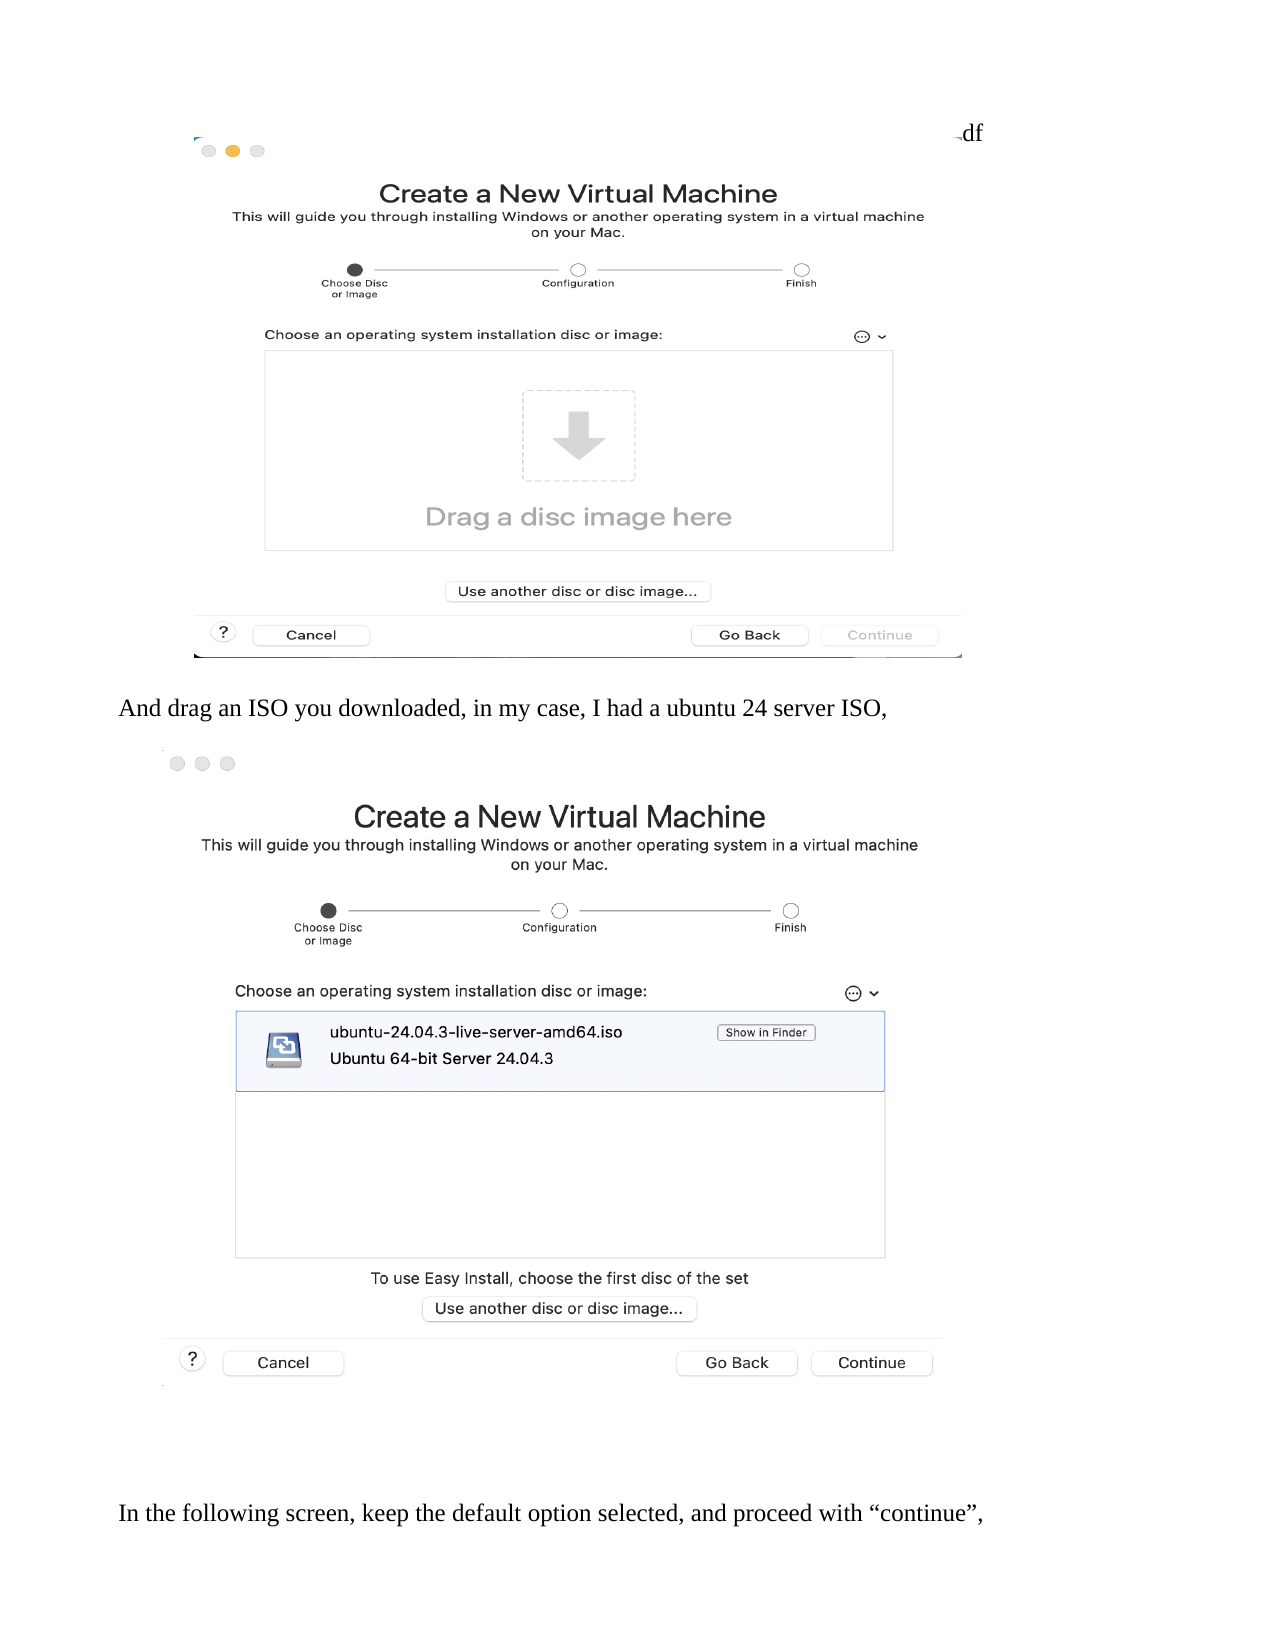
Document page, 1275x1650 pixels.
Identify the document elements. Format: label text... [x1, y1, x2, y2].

picture [194, 137, 962, 658]
text And drag an ISO you downloaded, in my case, I had a ubuntu 24 server ISO, [118, 693, 1157, 722]
picture [162, 750, 943, 1386]
text df [118, 118, 1157, 147]
text In the following screen, keep the default option selected, and proceed with “continue”, [118, 1498, 1157, 1527]
